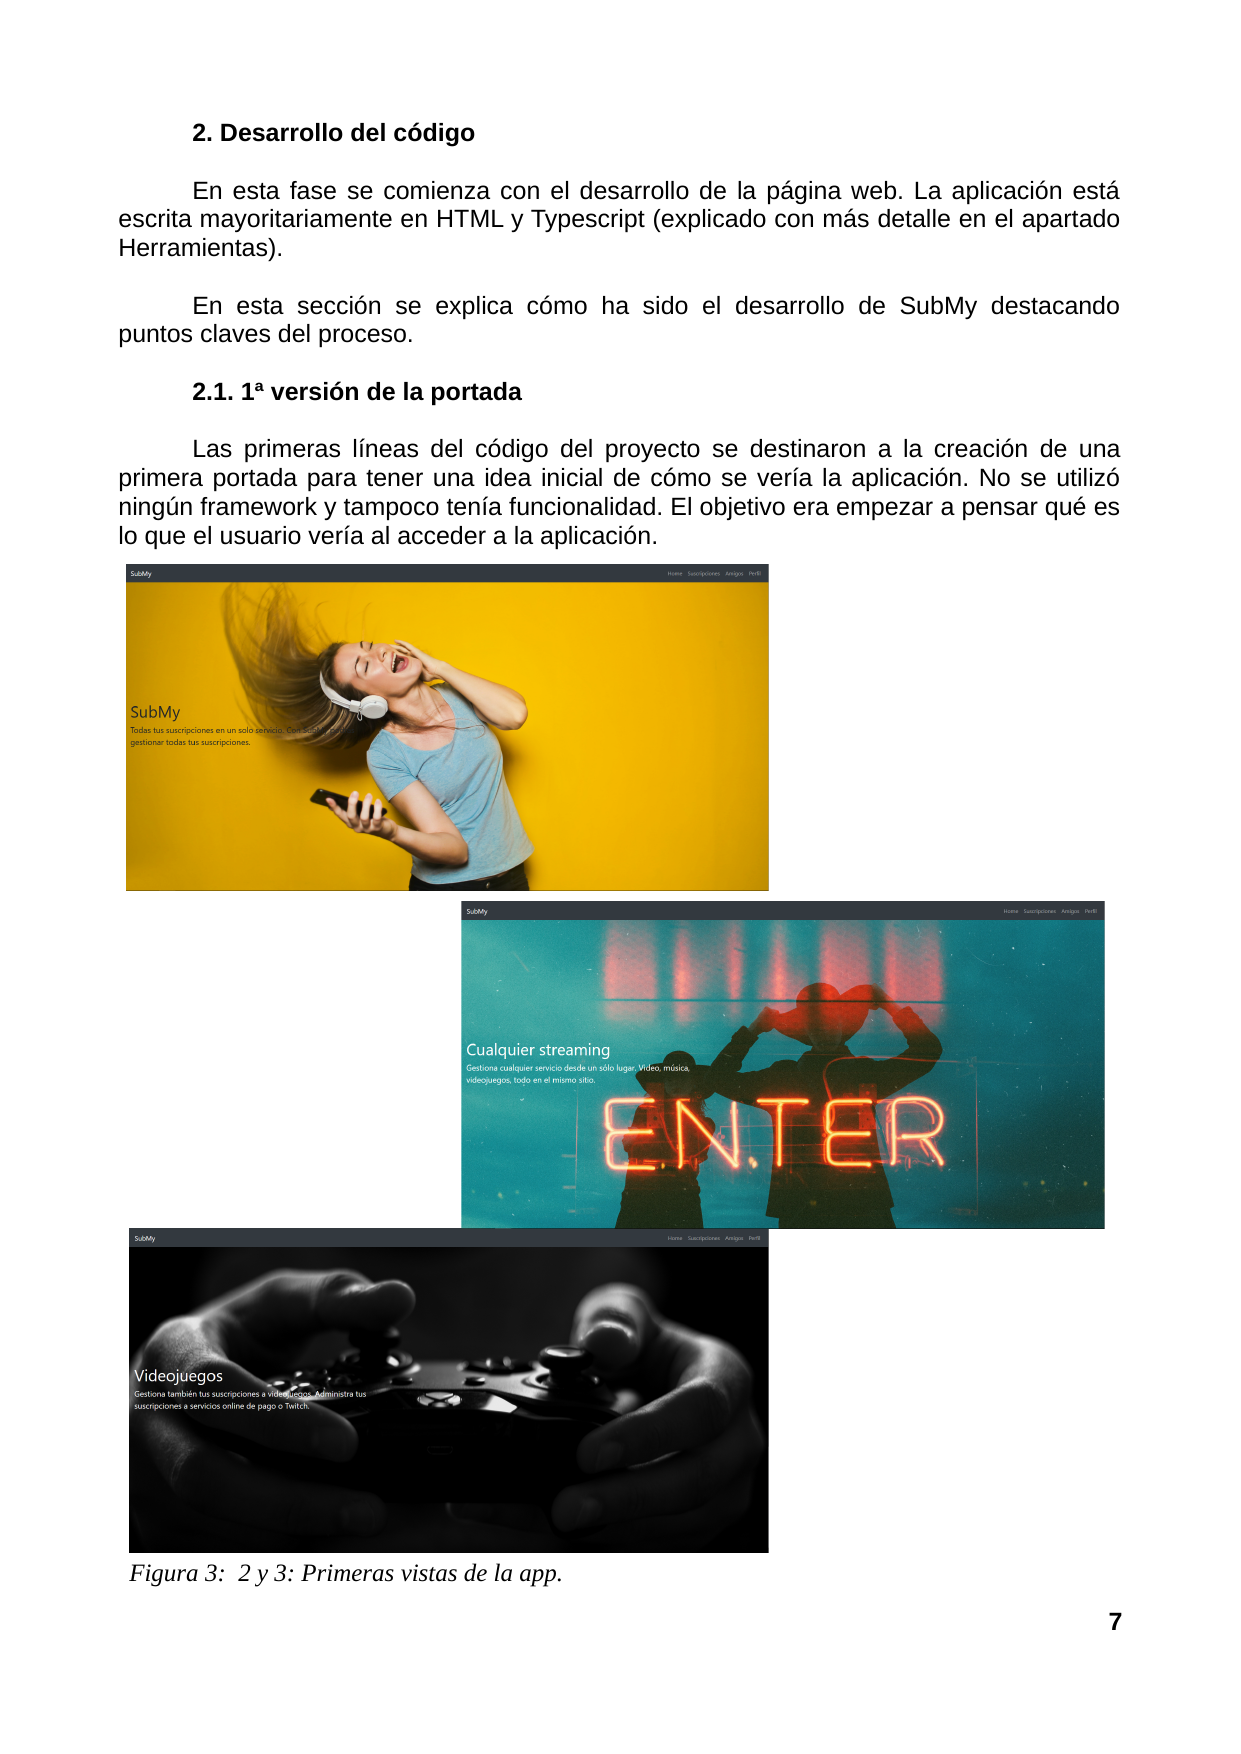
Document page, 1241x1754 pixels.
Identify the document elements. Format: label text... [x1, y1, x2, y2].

text 2.1. 1ª versión de la portada [118, 377, 1122, 406]
text Figura 3: 2 y 3: Primeras vistas de la app. [129, 1553, 769, 1587]
picture [129, 901, 1105, 1553]
text Las primeras líneas del código del proyecto se destinaron a la creación de una primera portada para tener una idea inicial de cómo se vería la aplicación. No se utilizó ningún framework y tampoco tenía funcionalidad. El objetivo era empezar a pensar qué es lo que el usuario vería al acceder a la aplicación. [118, 434, 1122, 549]
text En esta sección se explica cómo ha sido el desarrollo de SubMy destacando puntos claves del proceso. [118, 291, 1122, 348]
picture [126, 564, 769, 891]
text 2. Desarrollo del código [118, 118, 1122, 147]
text [129, 1216, 461, 1228]
text En esta fase se comienza con el desarrollo de la página web. La aplicación está escrita mayoritariamente en HTML y Typescript (explicado con más detalle en el apartado Herramientas). [118, 176, 1122, 262]
